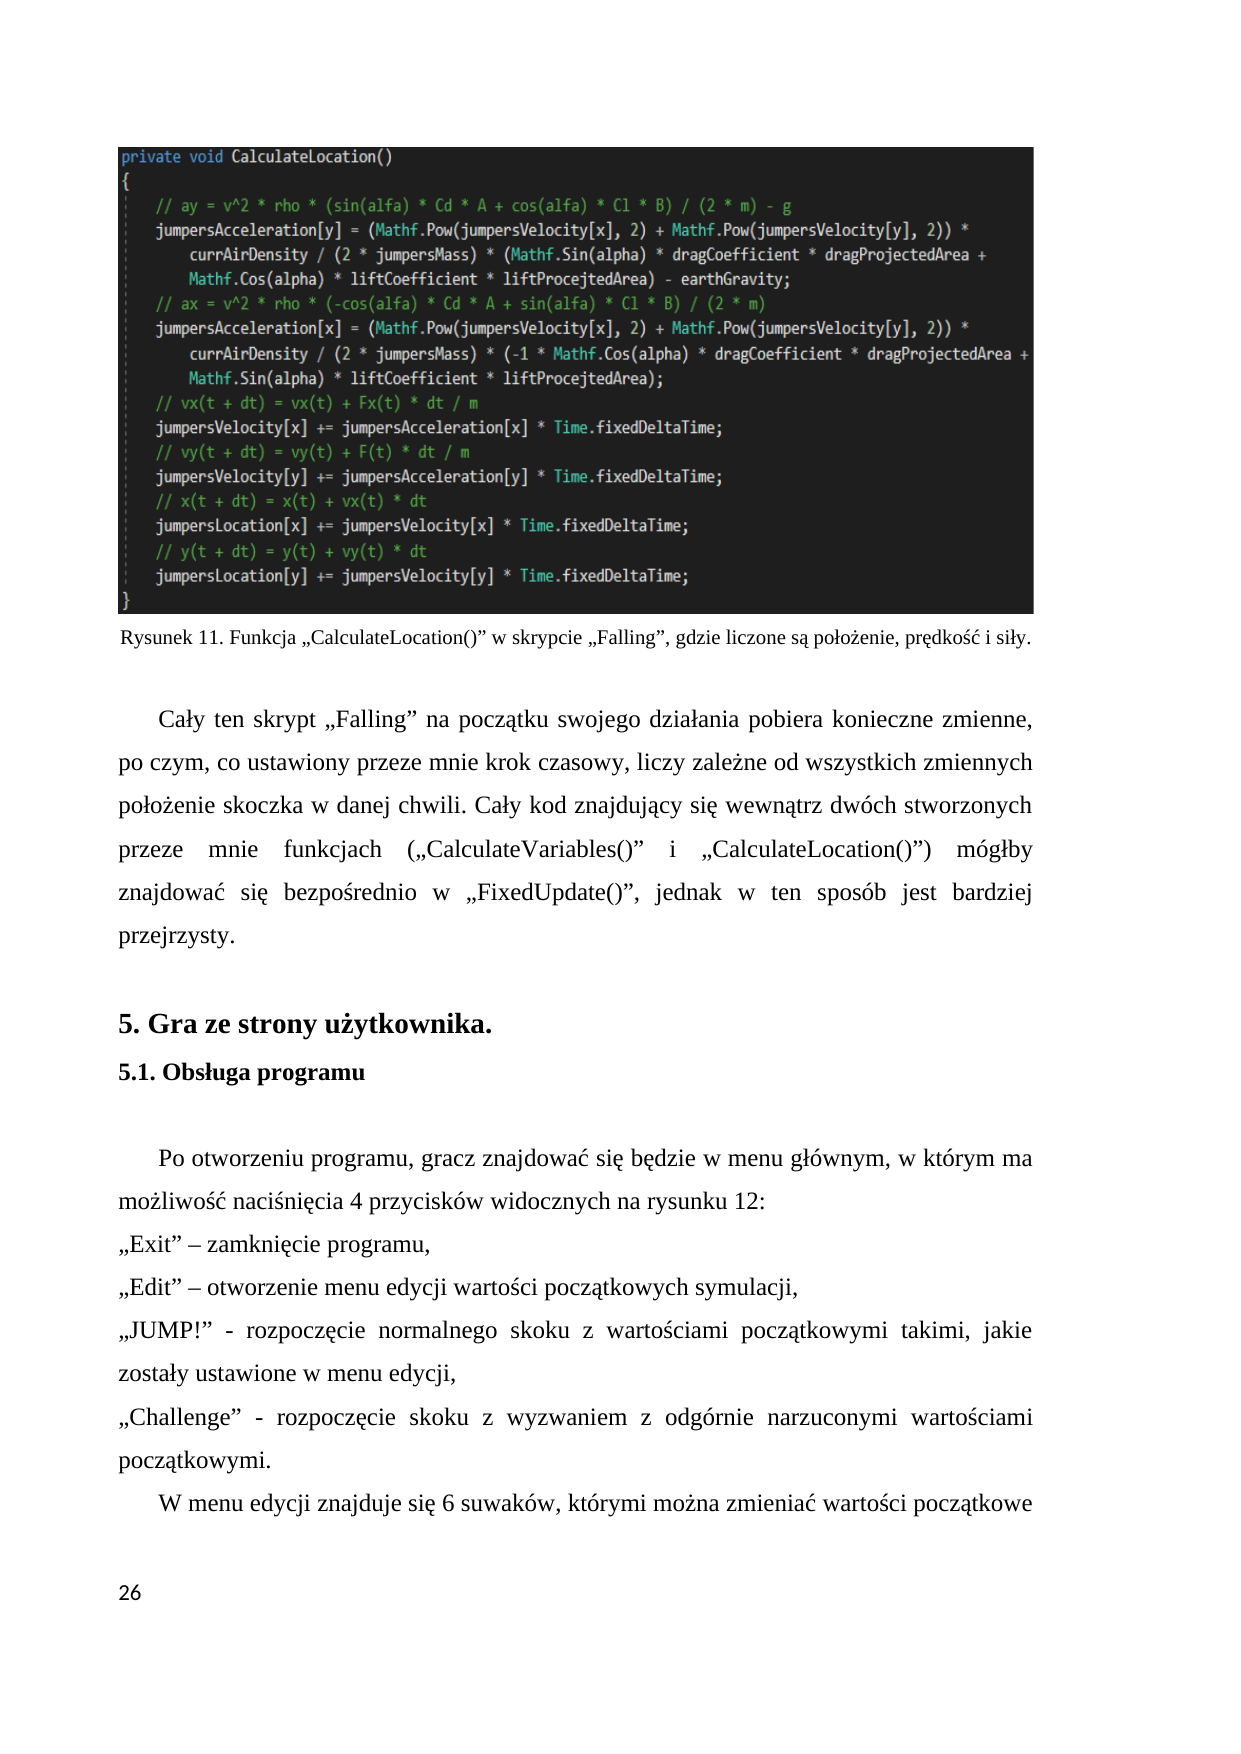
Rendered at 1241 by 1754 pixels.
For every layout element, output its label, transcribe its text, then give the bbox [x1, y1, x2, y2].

text 5. Gra ze strony użytkownika. [118, 1006, 1033, 1040]
picture [118, 147, 1034, 614]
text Po otworzeniu programu, gracz znajdować się będzie w menu głównym, w którym ma możliwość naciśnięcia 4 przycisków widocznych na rysunku 12: [118, 1143, 1033, 1215]
text „Exit” – zamknięcie programu, [118, 1229, 1033, 1258]
text Rysunek 11. Funkcja „CalculateLocation()” w skrypcie „Falling”, gdzie liczone są położenie, prędkość i siły. [118, 614, 1033, 649]
text „Edit” – otworzenie menu edycji wartości początkowych symulacji, [118, 1272, 1033, 1301]
text W menu edycji znajduje się 6 suwaków, którymi można zmieniać wartości początkowe [118, 1488, 1033, 1517]
text 5.1. Obsługa programu [118, 1057, 1033, 1085]
text „JUMP!” - rozpoczęcie normalnego skoku z wartościami początkowymi takimi, jakie zostały ustawione w menu edycji, [118, 1315, 1033, 1387]
text Cały ten skrypt „Falling” na początku swojego działania pobiera konieczne zmienne, po czym, co ustawiony przeze mnie krok czasowy, liczy zależne od wszystkich zmiennych położenie skoczka w danej chwili. Cały kod znajdujący się wewnątrz dwóch stworzonych przeze mnie funkcjach („CalculateVariables()” i „CalculateLocation()”) mógłby znajdować się bezpośrednio w „FixedUpdate()”, jednak w ten sposób jest bardziej przejrzysty. [118, 704, 1033, 949]
text „Challenge” - rozpoczęcie skoku z wyzwaniem z odgórnie narzuconymi wartościami początkowymi. [118, 1402, 1033, 1473]
